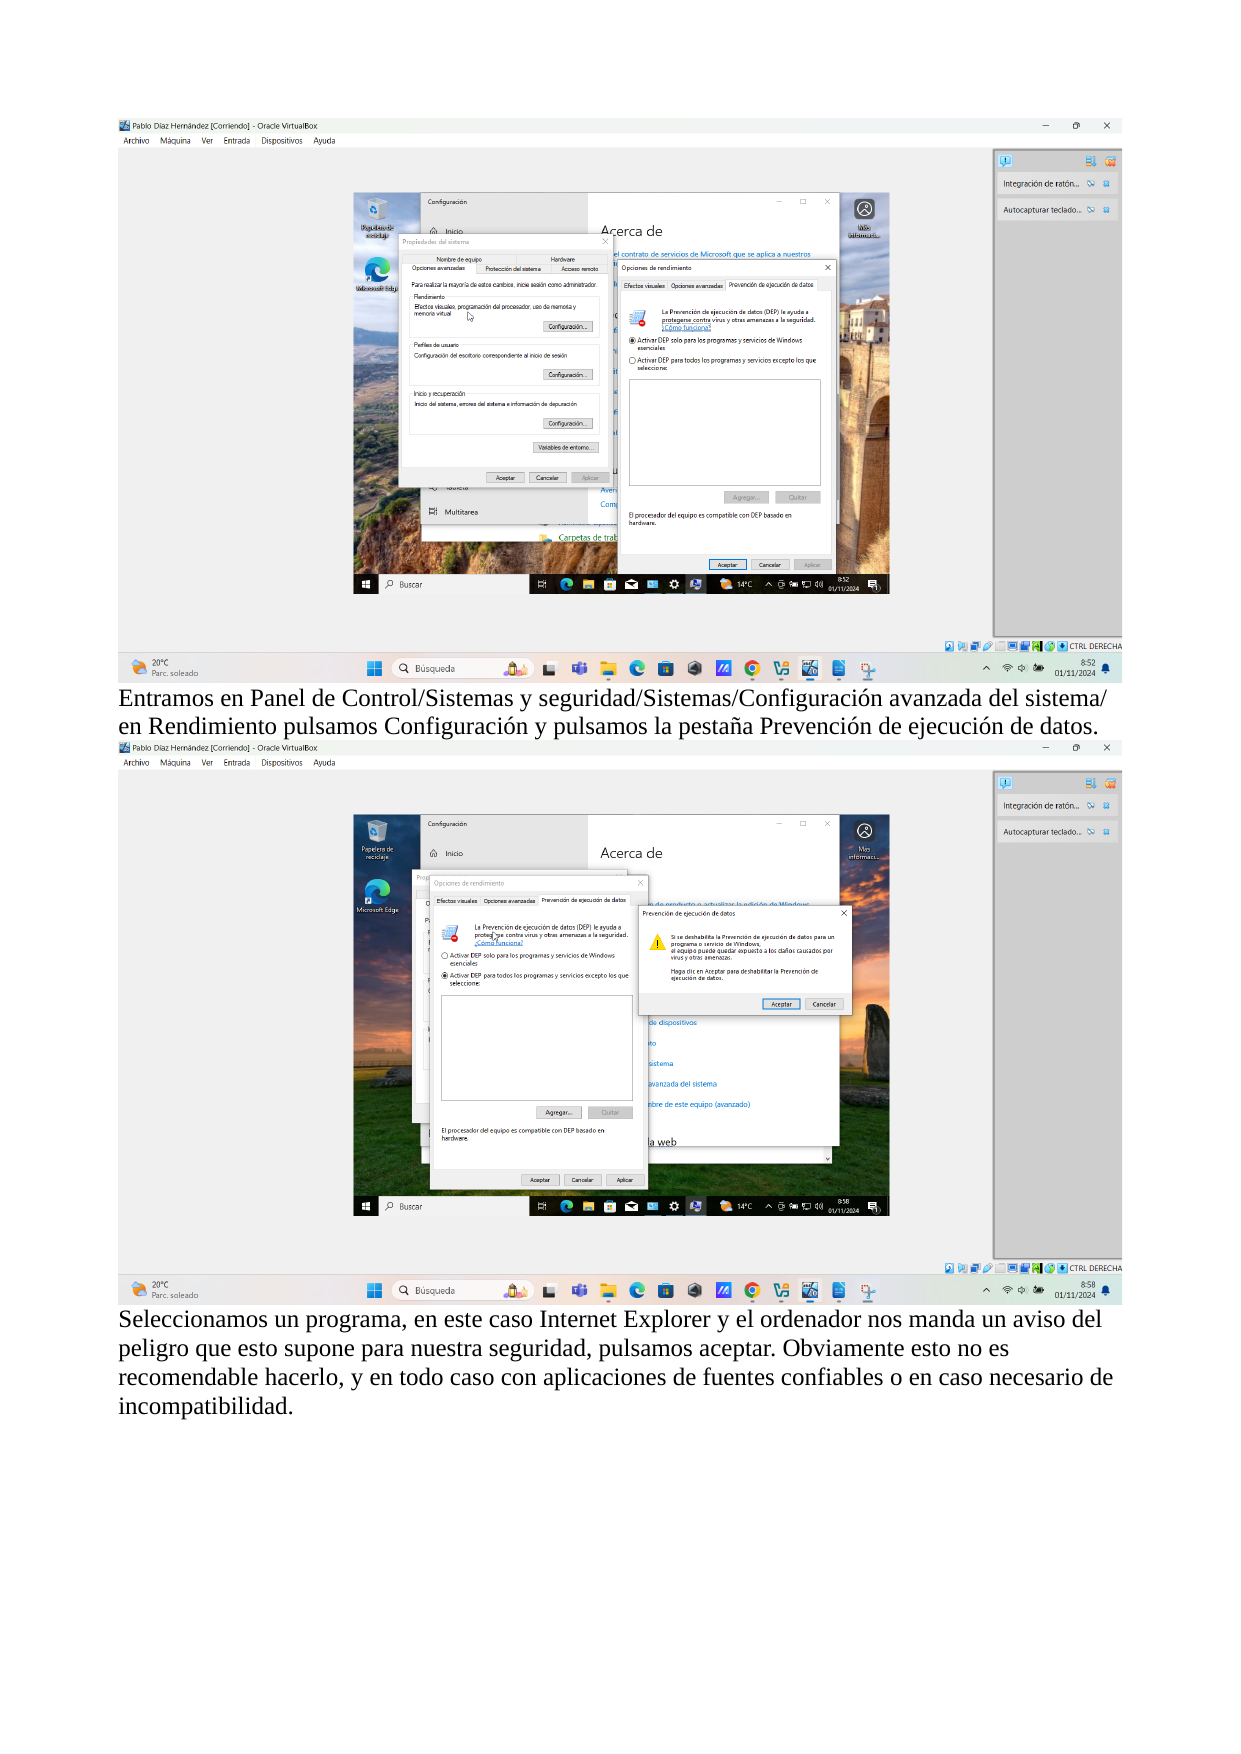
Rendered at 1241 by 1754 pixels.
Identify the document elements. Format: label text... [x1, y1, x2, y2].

picture [118, 118, 1123, 683]
text en Rendimiento pulsamos Configuración y pulsamos la pestaña Prevención de ejecución de datos. [118, 711, 1122, 740]
picture [118, 740, 1123, 1305]
text Seleccionamos un programa, en este caso Internet Explorer y el ordenador nos manda un aviso del peligro que esto supone para nuestra seguridad, pulsamos aceptar. Obviamente esto no es recomendable hacerlo, y en todo caso con aplicaciones de fuentes confiables o en caso necesario de incompatibilidad. [118, 1305, 1122, 1419]
text Entramos en Panel de Control/Sistemas y seguridad/Sistemas/Configuración avanzada del sistema/ [118, 683, 1122, 711]
